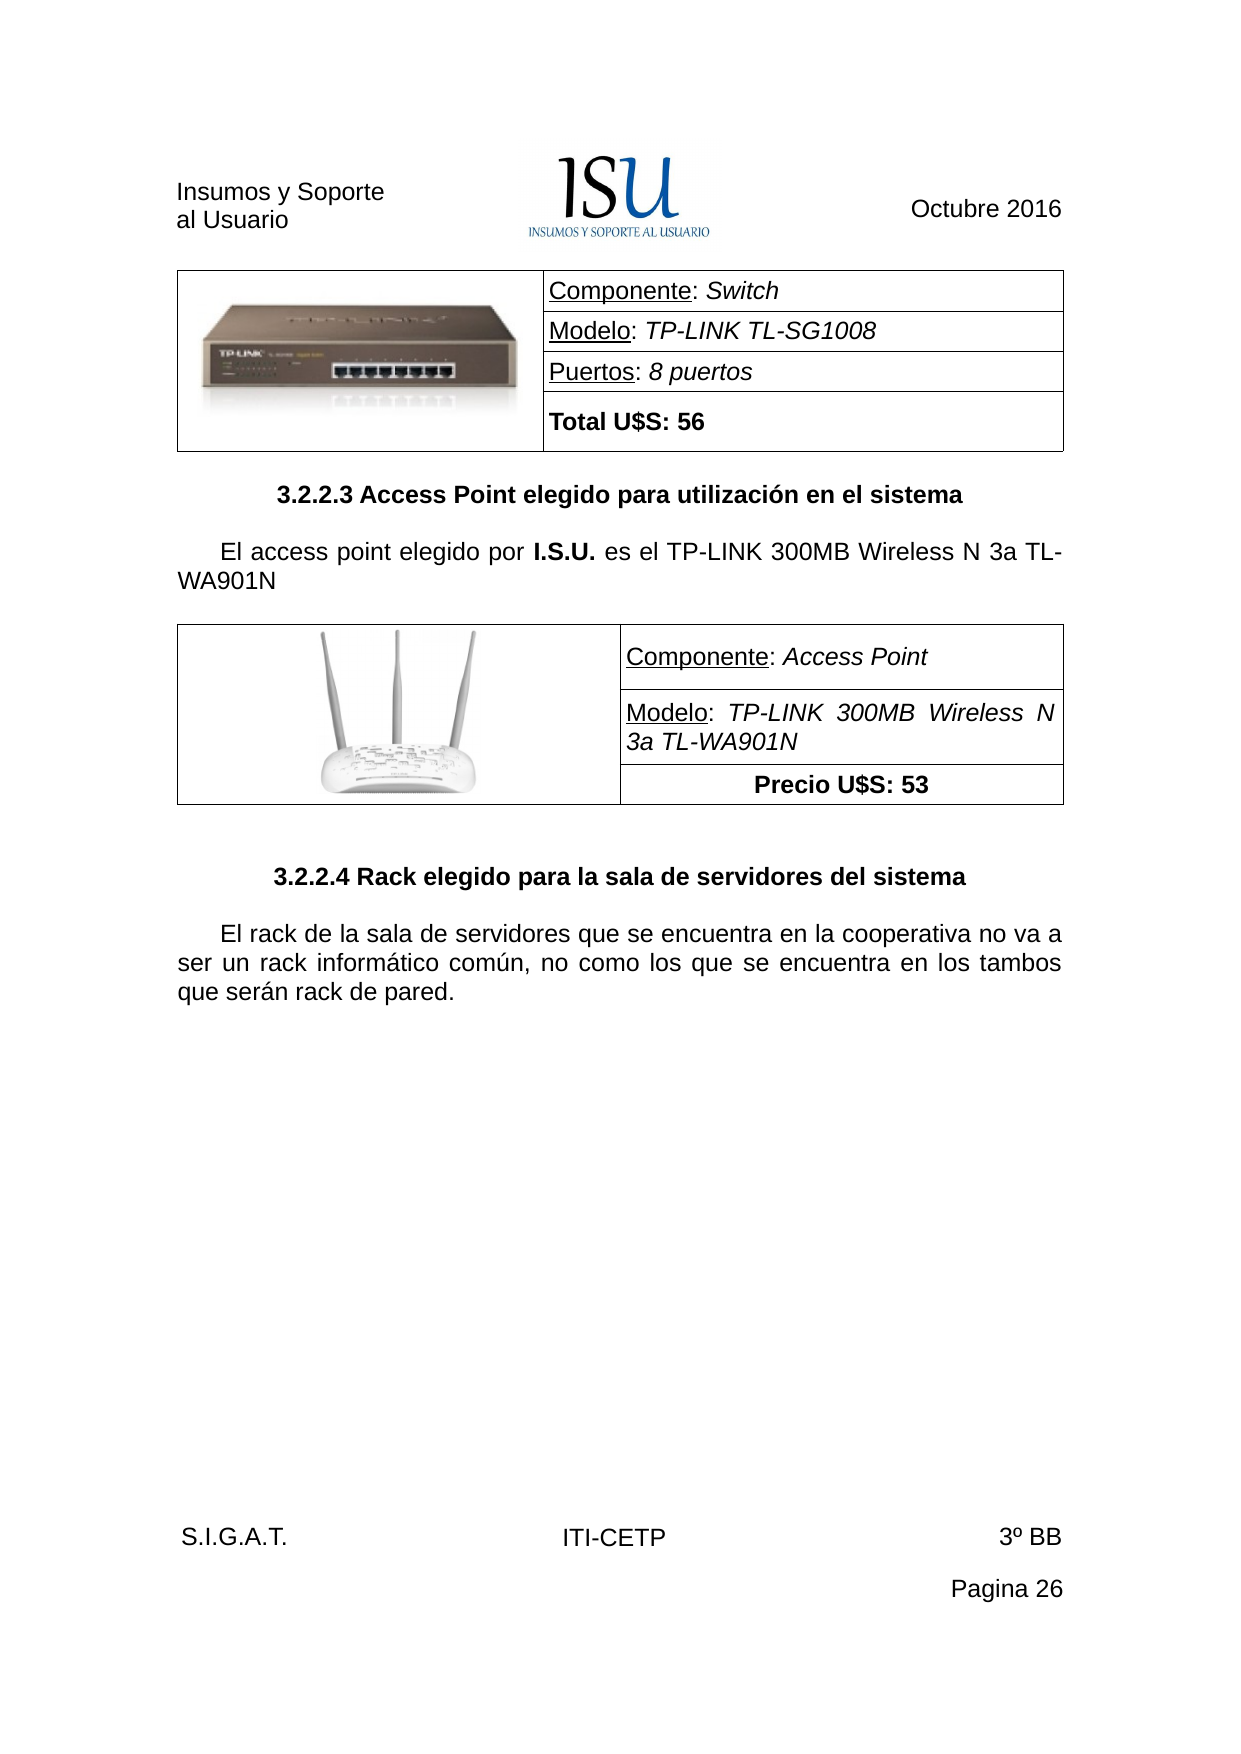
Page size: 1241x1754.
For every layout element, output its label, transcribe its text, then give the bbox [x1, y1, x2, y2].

text 3.2.2.4 Rack elegido para la sala de servidores del sistema [177, 862, 1063, 891]
picture [517, 138, 723, 252]
table_header [178, 625, 620, 804]
table_cell Precio U$S: 53 [621, 765, 1063, 804]
table_header Componente: Access Point [621, 625, 1063, 689]
table_cell Total U$S: 56 [544, 392, 1063, 451]
table_cell Puertos: 8 puertos [544, 352, 1063, 391]
text El access point elegido por I.S.U. es el TP-LINK 300MB Wireless N 3a TL-WA901N [177, 537, 1063, 595]
picture [316, 629, 481, 794]
table_header Componente: Switch [544, 271, 1063, 311]
text El rack de la sala de servidores que se encuentra en la cooperativa no va a ser un rack informático común, no como los que se encuentra en los tambos que serán rack de pared. [177, 919, 1063, 1006]
table_header [178, 271, 543, 451]
text 3.2.2.3 Access Point elegido para utilización en el sistema [177, 480, 1063, 508]
table_cell Modelo: TP-LINK TL-SG1008 [544, 312, 1063, 351]
picture [196, 291, 524, 417]
table_cell Modelo: TP-LINK 300MB Wireless N 3a TL-WA901N [621, 690, 1063, 764]
